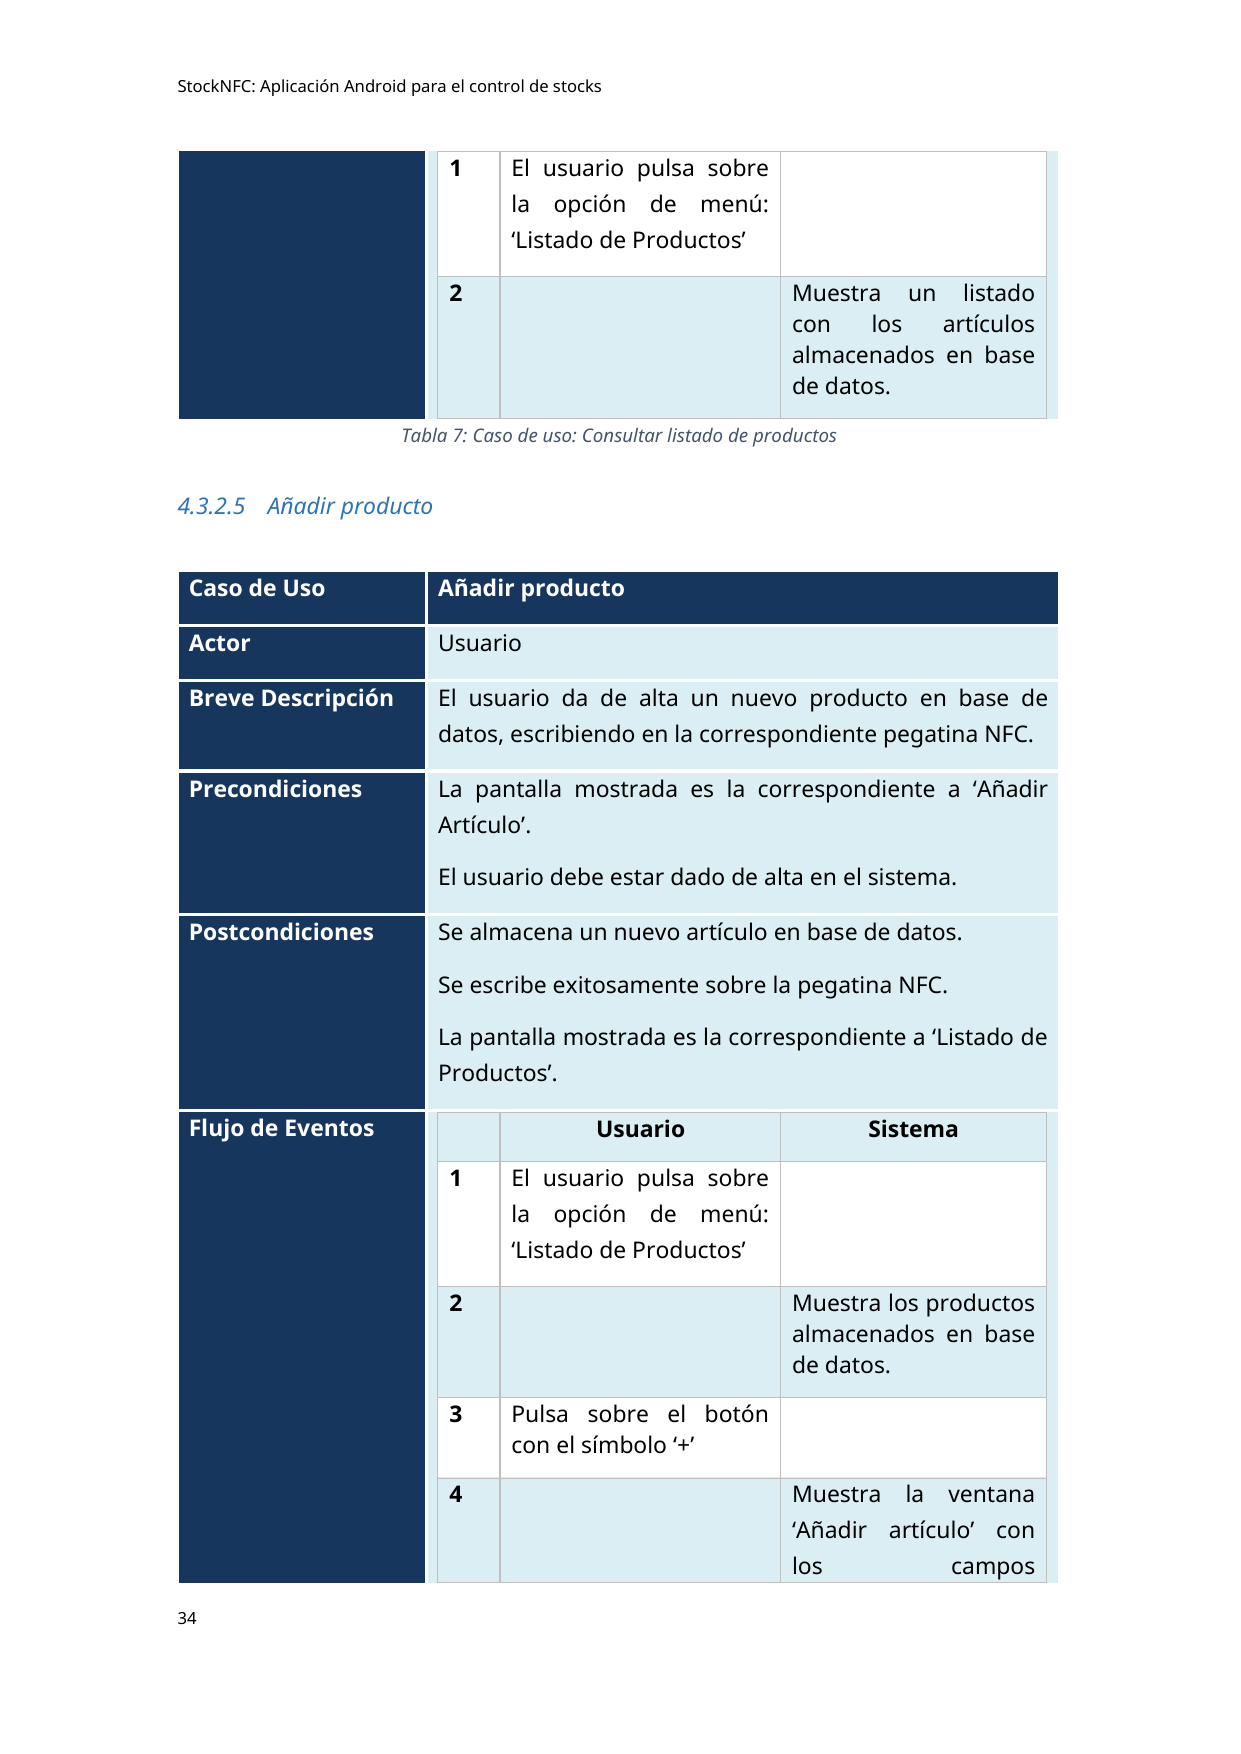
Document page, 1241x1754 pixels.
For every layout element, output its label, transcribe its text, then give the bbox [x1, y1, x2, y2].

table_cell Muestra un listado con los artículos almacenados en base de datos. [781, 277, 1046, 418]
table_cell [179, 151, 425, 419]
table_cell Breve Descripción [179, 682, 425, 769]
table_cell [781, 1162, 1046, 1286]
table_cell Muestra la ventana ‘Añadir artículo’ con los campos [781, 1479, 1046, 1582]
table_cell [428, 1112, 437, 1583]
table_cell 4 [438, 1479, 499, 1582]
subtitle Añadir producto [177, 490, 1063, 521]
table_cell 1 [438, 1162, 499, 1286]
table_cell [501, 1287, 780, 1397]
table_header Caso de Uso [179, 572, 425, 624]
table_header Añadir producto [428, 572, 1058, 624]
table_cell El usuario da de alta un nuevo producto en base de datos, escribiendo en la correspondiente pegatina NFC. [428, 682, 1058, 769]
table_cell [1047, 1112, 1058, 1583]
table_cell [501, 277, 780, 418]
text Tabla 7: Caso de uso: Consultar listado de productos [177, 422, 1063, 448]
table_cell Pulsa sobre el botón con el símbolo ‘+’ [501, 1398, 780, 1477]
table_cell Flujo de Eventos [179, 1112, 425, 1583]
table_header [438, 1113, 499, 1161]
table_cell [781, 1398, 1046, 1477]
table_cell [428, 151, 437, 419]
table_cell 2 [438, 277, 499, 418]
table_cell 3 [438, 1398, 499, 1477]
table_cell [781, 152, 1046, 276]
table_cell El usuario pulsa sobre la opción de menú: ‘Listado de Productos’ [501, 152, 780, 276]
table_cell Muestra los productos almacenados en base de datos. [781, 1287, 1046, 1397]
table_cell [501, 1479, 780, 1582]
table_header Sistema [781, 1113, 1046, 1161]
table_cell Se almacena un nuevo artículo en base de datos. Se escribe exitosamente sobre la pegatina NFC. La pantalla mostrada es la correspondiente a ‘Listado de Productos’. [428, 916, 1058, 1109]
table_cell Postcondiciones [179, 916, 425, 1109]
table_cell Precondiciones [179, 773, 425, 913]
table_cell 1 [438, 152, 499, 276]
table_cell Actor [179, 627, 425, 679]
table_cell La pantalla mostrada es la correspondiente a ‘Añadir Artículo’. El usuario debe estar dado de alta en el sistema. [428, 773, 1058, 913]
table_cell [1047, 151, 1058, 419]
table_cell Usuario [428, 627, 1058, 679]
table_header Usuario [501, 1113, 780, 1161]
table_cell 2 [438, 1287, 499, 1397]
table_cell El usuario pulsa sobre la opción de menú: ‘Listado de Productos’ [501, 1162, 780, 1286]
